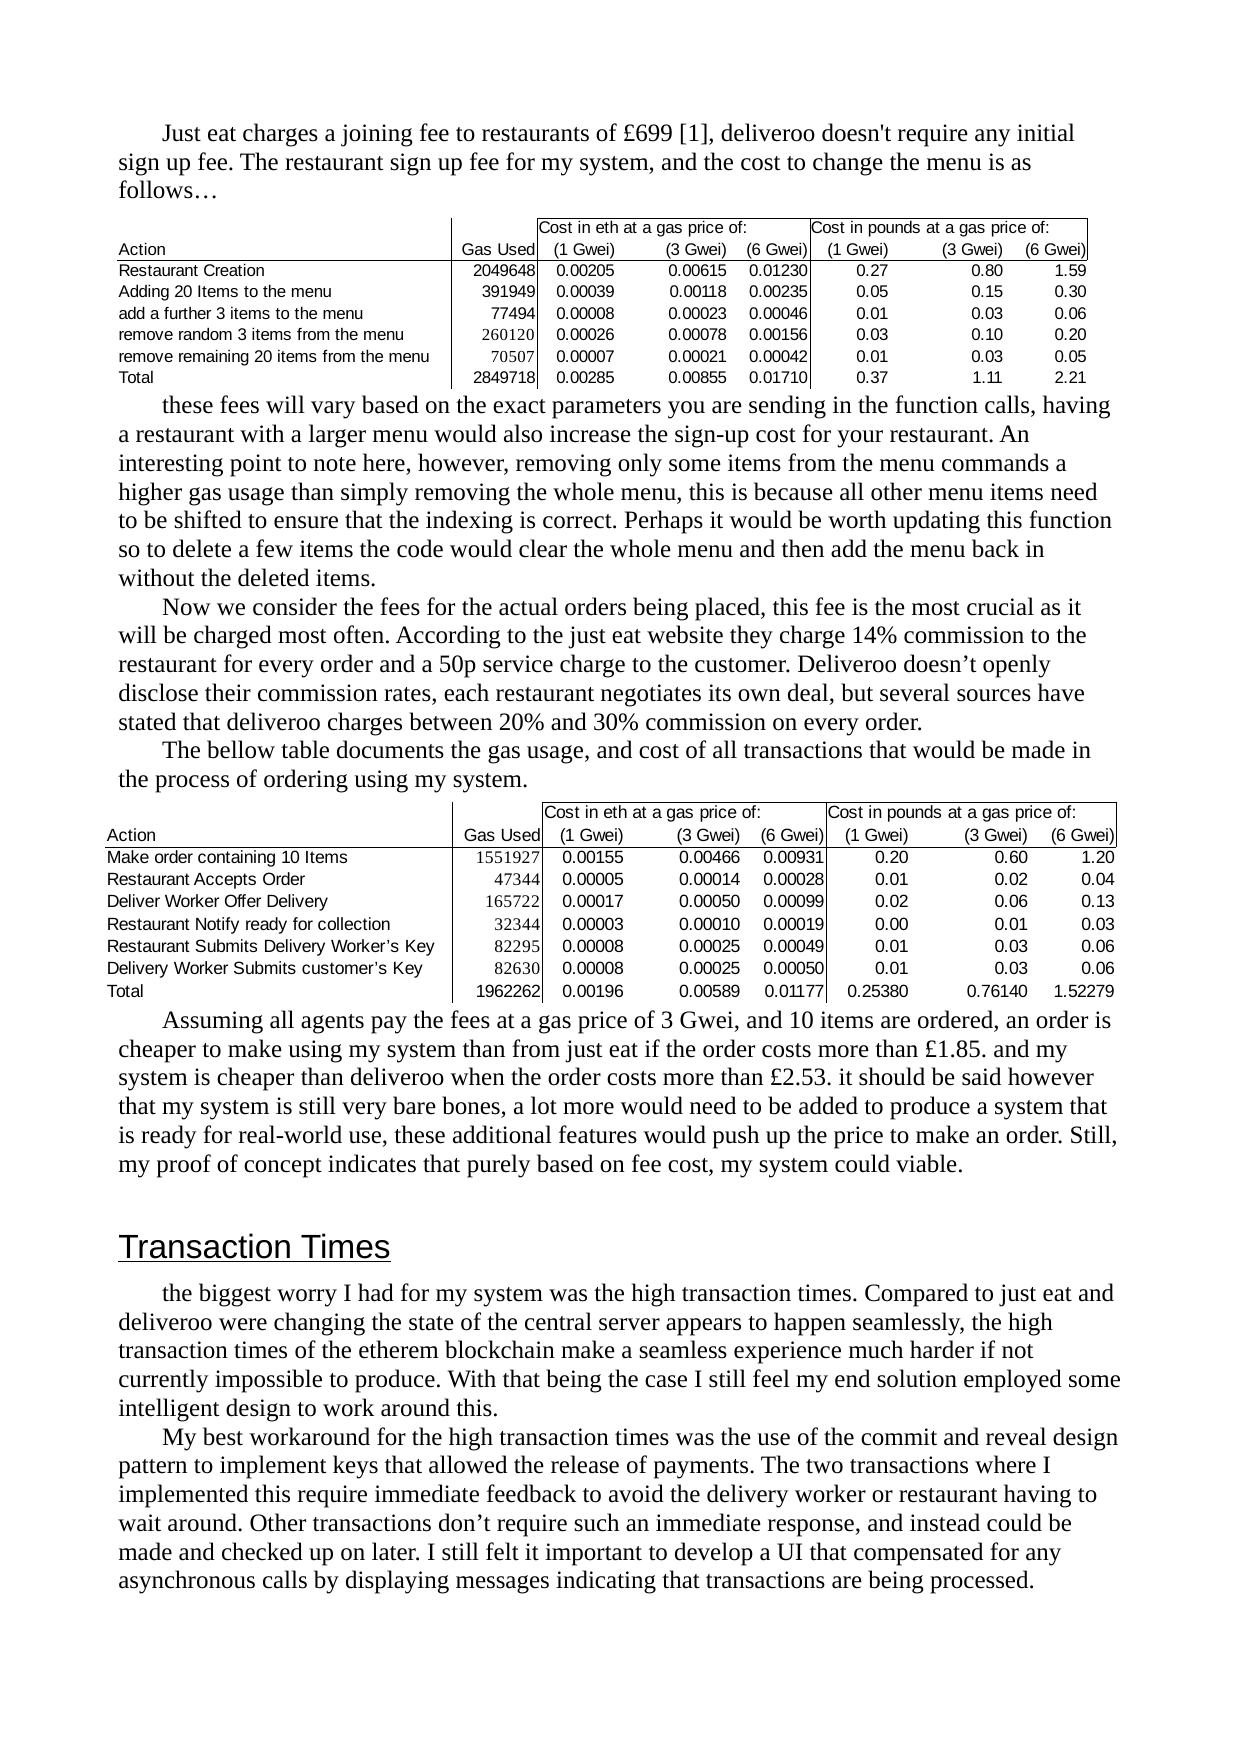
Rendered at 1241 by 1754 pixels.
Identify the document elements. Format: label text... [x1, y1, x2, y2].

text Just eat charges a joining fee to restaurants of £699 [1], deliveroo doesn't require any initial sign up fee. The restaurant sign up fee for my system, and the cost to change the menu is as follows… [118, 118, 1122, 204]
text the biggest worry I had for my system was the high transaction times. Compared to just eat and deliveroo were changing the state of the central server appears to happen seamlessly, the high transaction times of the etherem blockchain make a seamless experience much harder if not currently impossible to produce. With that being the case I still feel my end solution employed some intelligent design to work around this. [118, 1278, 1122, 1422]
text Assuming all agents pay the fees at a gas price of 3 Gwei, and 10 items are ordered, an order is cheaper to make using my system than from just eat if the order costs more than £1.85. and my system is cheaper than deliveroo when the order costs more than £2.53. it should be said however that my system is still very bare bones, a lot more would need to be added to produce a system that is ready for real-world use, these additional features would push up the price to make an order. Still, my proof of concept indicates that purely based on fee cost, my system could viable. [118, 793, 1122, 1177]
text these fees will vary based on the exact parameters you are sending in the function calls, having a restaurant with a larger menu would also increase the sign-up cost for your restaurant. An interesting point to note here, however, removing only some items from the menu commands a higher gas usage than simply removing the whole menu, this is because all other menu items need to be shifted to ensure that the indexing is correct. Perhaps it would be worth updating this function so to delete a few items the code would clear the whole menu and then add the menu back in without the deleted items. [118, 204, 1122, 592]
text My best workaround for the high transaction times was the use of the commit and reveal design pattern to implement keys that allowed the release of payments. The two transactions where I implemented this require immediate feedback to avoid the delivery worker or restaurant having to wait around. Other transactions don’t require such an immediate response, and instead could be made and checked up on later. I still felt it important to develop a UI that compensated for any asynchronous calls by displaying messages indicating that transactions are being processed. [118, 1422, 1122, 1594]
text Now we consider the fees for the actual orders being placed, this fee is the most crucial as it will be charged most often. According to the just eat website they charge 14% commission to the restaurant for every order and a 50p service charge to the customer. Deliveroo doesn’t openly disclose their commission rates, each restaurant negotiates its own deal, but several sources have stated that deliveroo charges between 20% and 30% commission on every order. [118, 592, 1122, 736]
subtitle Transaction Times [118, 1227, 1122, 1266]
text The bellow table documents the gas usage, and cost of all transactions that would be made in the process of ordering using my system. [118, 736, 1122, 793]
